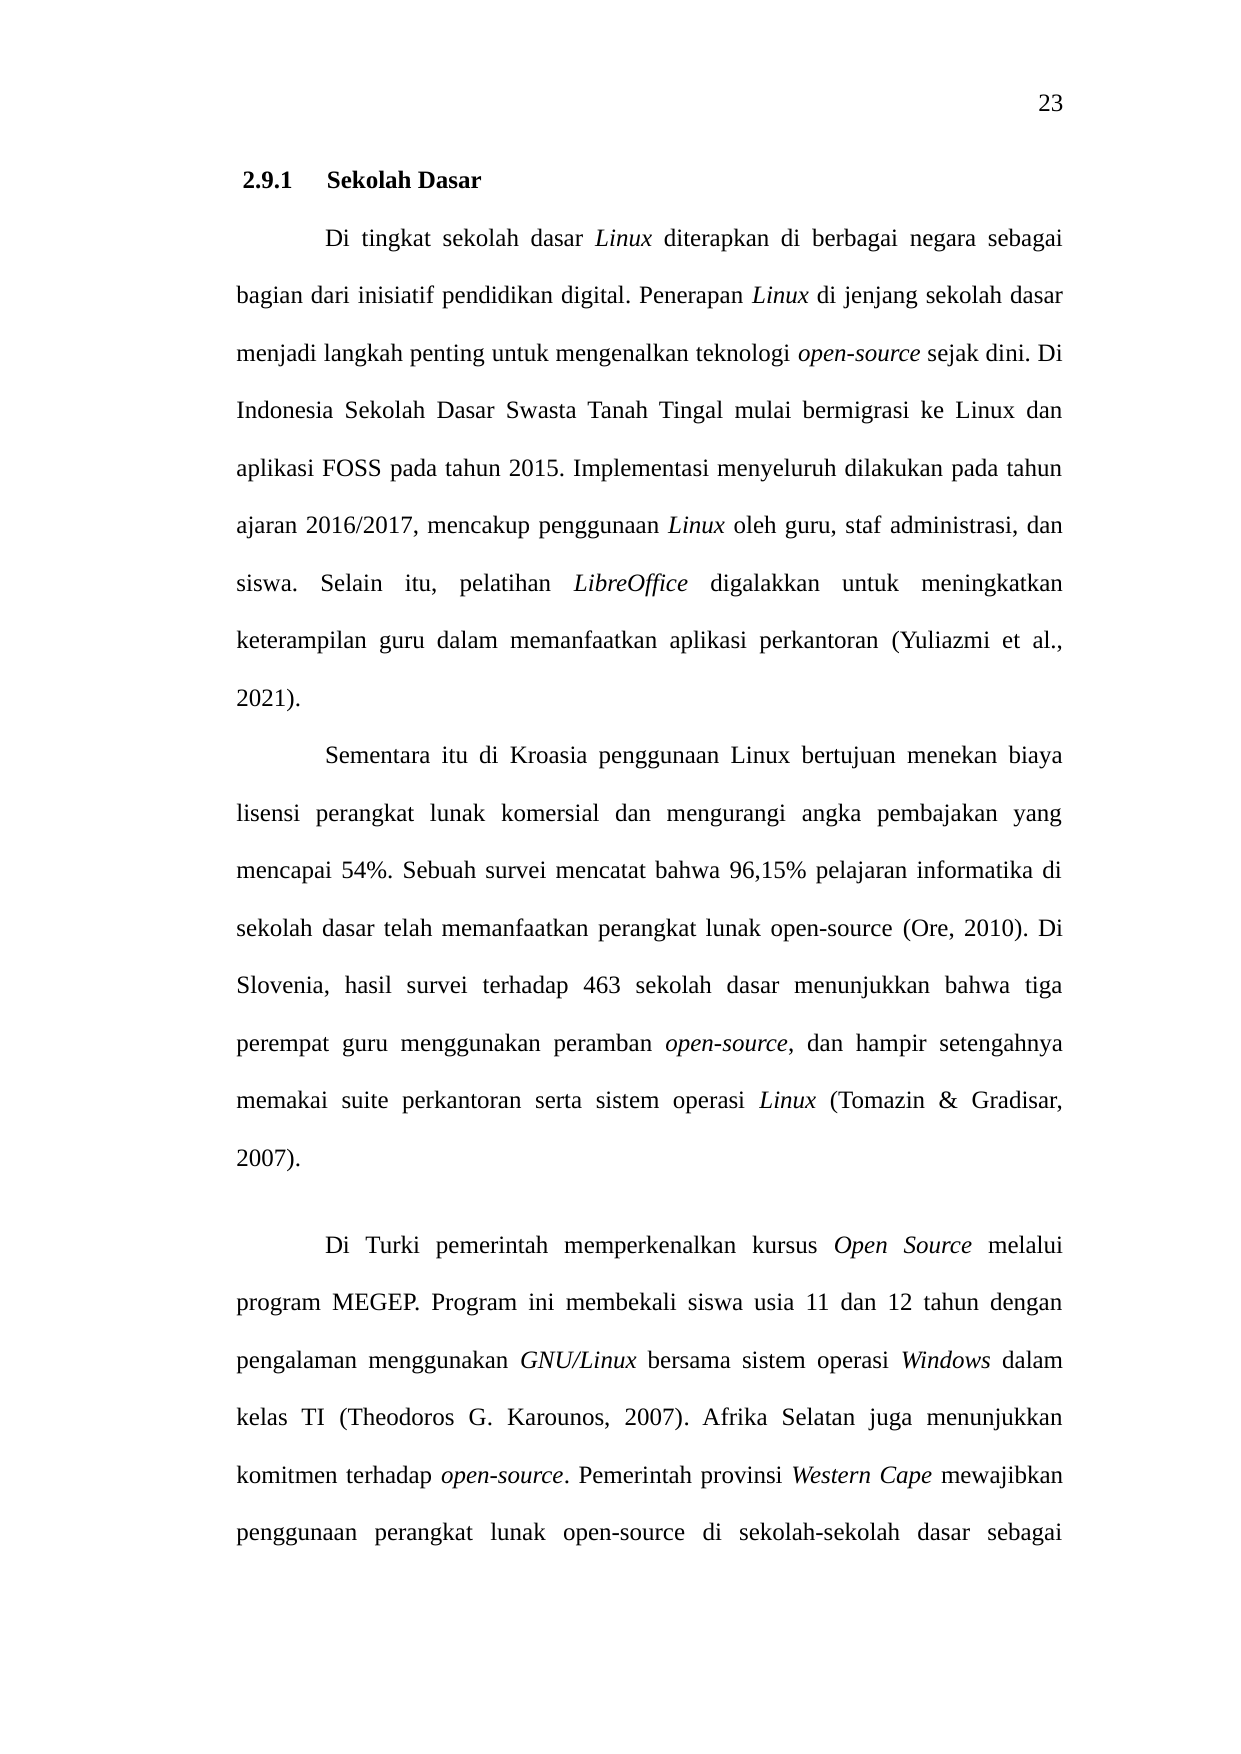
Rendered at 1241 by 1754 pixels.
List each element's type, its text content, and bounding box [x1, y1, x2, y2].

text Di tingkat sekolah dasar Linux diterapkan di berbagai negara sebagai bagian dari inisiatif pendidikan digital. Penerapan Linux di jenjang sekolah dasar menjadi langkah penting untuk mengenalkan teknologi open-source sejak dini. Di Indonesia Sekolah Dasar Swasta Tanah Tingal mulai bermigrasi ke Linux dan aplikasi FOSS pada tahun 2015. Implementasi menyeluruh dilakukan pada tahun ajaran 2016/2017, mencakup penggunaan Linux oleh guru, staf administrasi, dan siswa. Selain itu, pelatihan LibreOffice digalakkan untuk meningkatkan keterampilan guru dalam memanfaatkan aplikasi perkantoran (Yuliazmi et al., 2021)⁠. [236, 223, 1063, 712]
text Di Turki pemerintah memperkenalkan kursus Open Source melalui program MEGEP. Program ini membekali siswa usia 11 dan 12 tahun dengan pengalaman menggunakan GNU/Linux bersama sistem operasi Windows dalam kelas TI (Theodoros G. Karounos, 2007)⁠. Afrika Selatan juga menunjukkan komitmen terhadap open-source. Pemerintah provinsi Western Cape mewajibkan penggunaan perangkat lunak open-source di sekolah-sekolah dasar sebagai [236, 1230, 1063, 1546]
text Sementara itu di Kroasia penggunaan Linux bertujuan menekan biaya lisensi perangkat lunak komersial dan mengurangi angka pembajakan yang mencapai 54%. Sebuah survei mencatat bahwa 96,15% pelajaran informatika di sekolah dasar telah memanfaatkan perangkat lunak open-source (Ore, 2010)⁠. Di Slovenia, hasil survei terhadap 463 sekolah dasar menunjukkan bahwa tiga perempat guru menggunakan peramban open-source, dan hampir setengahnya memakai suite perkantoran serta sistem operasi Linux (Tomazin & Gradisar, 2007). [236, 740, 1063, 1172]
subtitle Sekolah Dasar [236, 165, 1063, 194]
